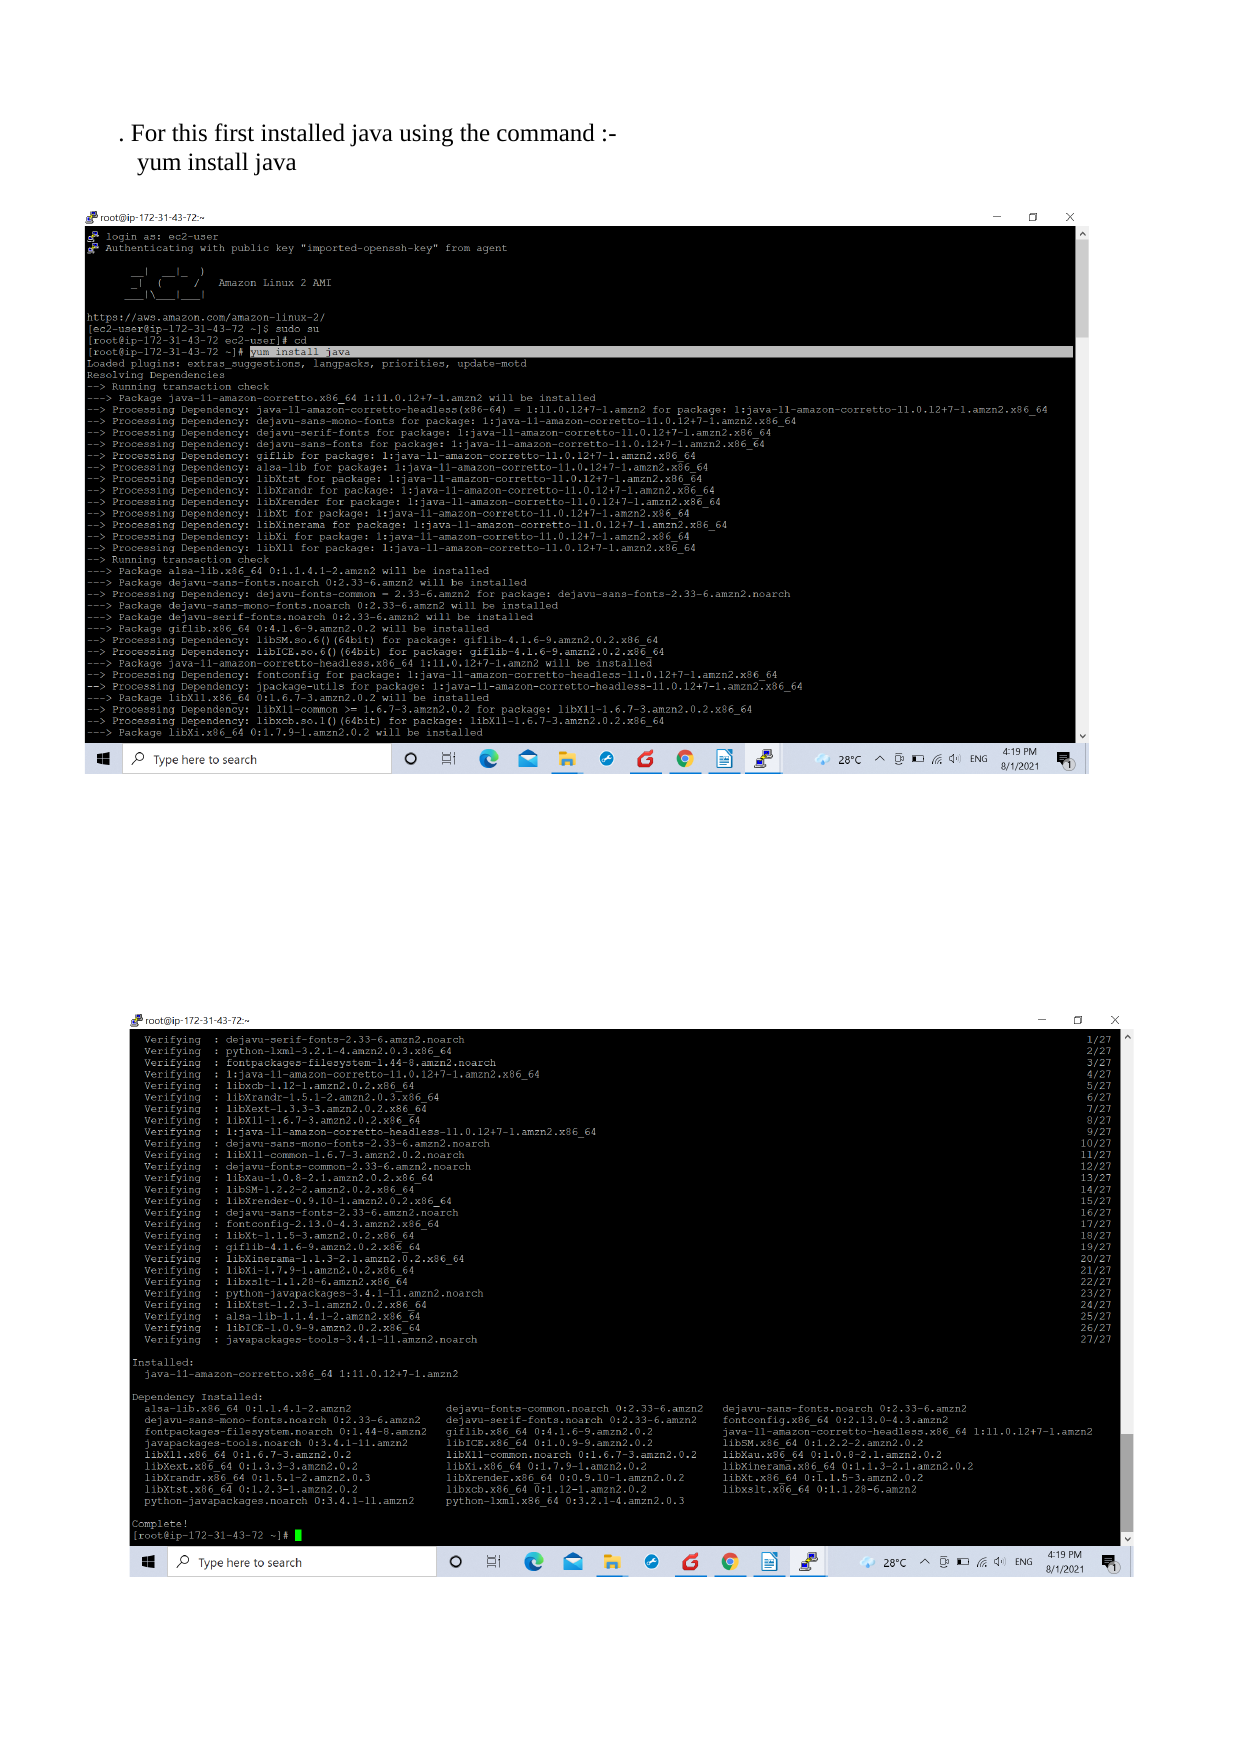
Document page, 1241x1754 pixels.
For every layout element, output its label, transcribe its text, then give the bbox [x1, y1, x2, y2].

picture [129, 1012, 1134, 1577]
picture [84, 208, 1089, 774]
text yum install java [118, 147, 1122, 176]
text . For this first installed java using the command :- [118, 118, 1122, 147]
